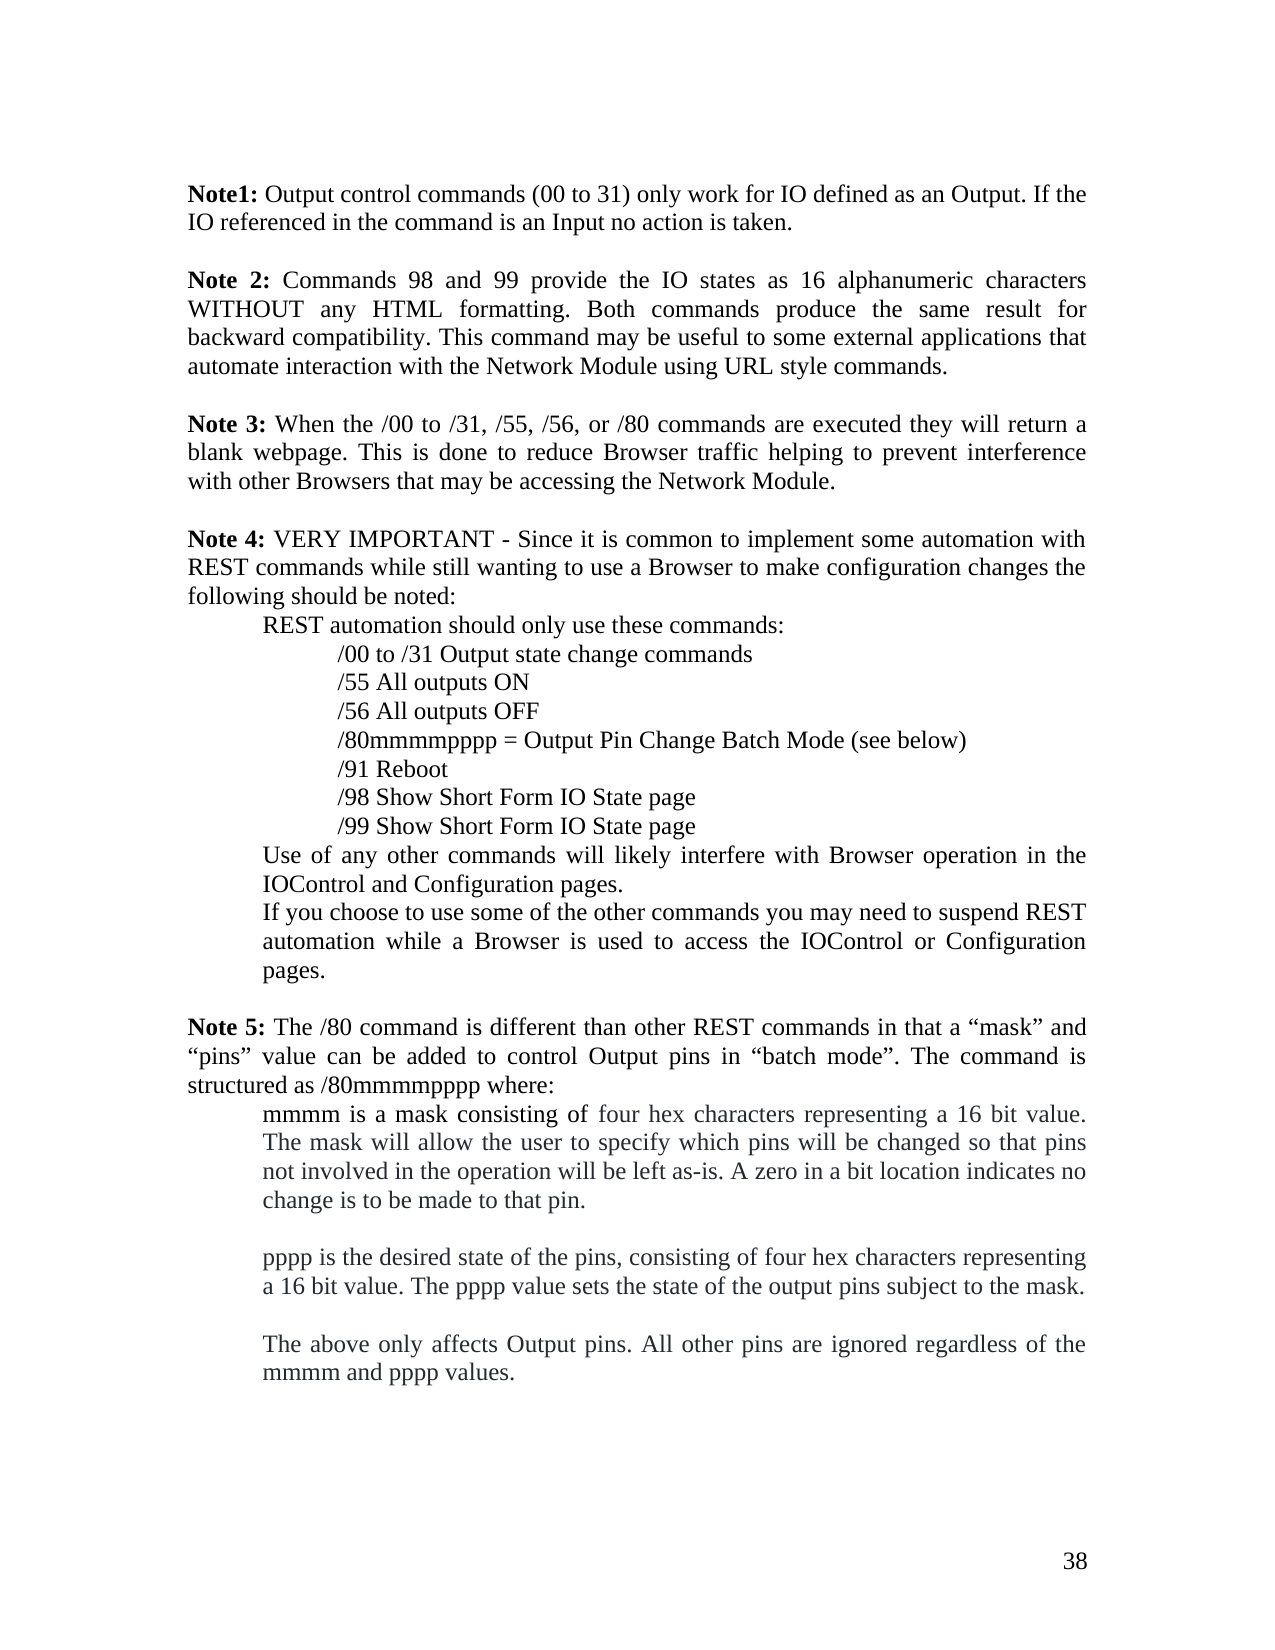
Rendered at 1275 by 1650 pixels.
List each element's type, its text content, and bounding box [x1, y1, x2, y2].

text /55 All outputs ON [337, 667, 1087, 696]
text The above only affects Output pins. All other pins are ignored regardless of the mmmm and pppp values. [262, 1300, 1087, 1386]
text /80mmmmpppp = Output Pin Change Batch Mode (see below) [262, 725, 1087, 754]
text If you choose to use some of the other commands you may need to suspend REST automation while a Browser is used to access the IOControl or Configuration pages. [262, 897, 1087, 984]
text Note 4: VERY IMPORTANT - Since it is common to implement some automation with REST commands while still wanting to use a Browser to make configuration changes the following should be noted: [187, 524, 1087, 610]
text Use of any other commands will likely interfere with Browser operation in the IOControl and Configuration pages. [262, 840, 1087, 897]
text /00 to /31 Output state change commands [337, 639, 1087, 667]
text Note1: Output control commands (00 to 31) only work for IO defined as an Output. If the IO referenced in the command is an Input no action is taken. [187, 179, 1087, 236]
text Note 3: When the /00 to /31, /55, /56, or /80 commands are executed they will return a blank webpage. This is done to reduce Browser traffic helping to prevent interference with other Browsers that may be accessing the Network Module. [187, 409, 1087, 495]
text /56 All outputs OFF [337, 696, 1087, 725]
text mmmm is a mask consisting of four hex characters representing a 16 bit value. The mask will allow the user to specify which pins will be changed so that pins not involved in the operation will be left as-is. A zero in a bit location indicates no change is to be made to that pin. [262, 1099, 1087, 1214]
text pppp is the desired state of the pins, consisting of four hex characters representing a 16 bit value. The pppp value sets the state of the output pins subject to the mask. [262, 1242, 1087, 1300]
text REST automation should only use these commands: [262, 610, 1087, 639]
text /99 Show Short Form IO State page [337, 811, 1087, 840]
text /91 Reboot [337, 754, 1087, 782]
text Note 5: The /80 command is different than other REST commands in that a “mask” and “pins” value can be added to control Output pins in “batch mode”. The command is structured as /80mmmmpppp where: [187, 1012, 1087, 1099]
text Note 2: Commands 98 and 99 provide the IO states as 16 alphanumeric characters WITHOUT any HTML formatting. Both commands produce the same result for backward compatibility. This command may be useful to some external applications that automate interaction with the Network Module using URL style commands. [187, 265, 1087, 380]
text /98 Show Short Form IO State page [337, 782, 1087, 811]
